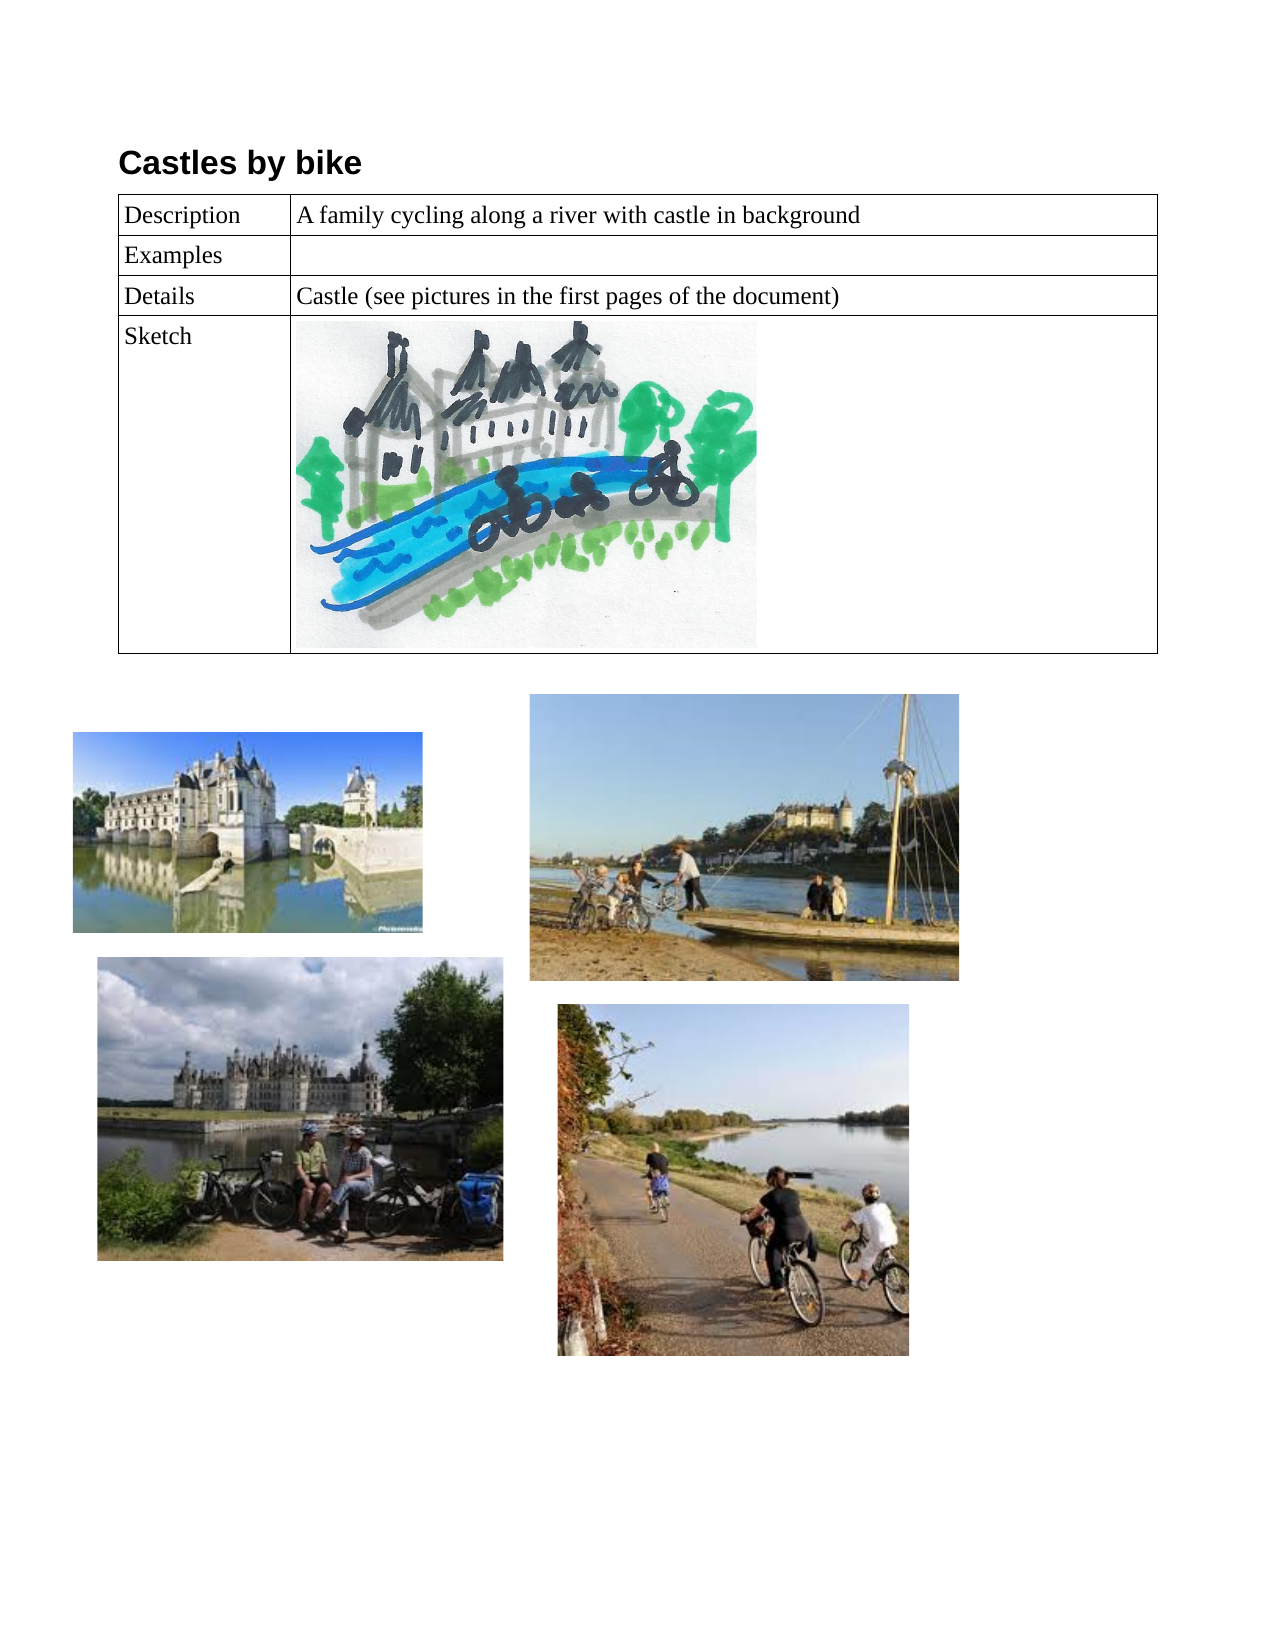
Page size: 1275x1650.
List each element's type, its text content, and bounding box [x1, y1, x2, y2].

subtitle Castles by bike [118, 143, 1157, 182]
picture [529, 694, 960, 981]
table_header A family cycling along a river with castle in background [291, 195, 1157, 234]
picture [557, 1004, 910, 1356]
table_cell [291, 316, 1157, 653]
picture [97, 957, 504, 1261]
picture [296, 321, 757, 648]
table_cell Examples [119, 236, 290, 275]
table_cell Sketch [119, 316, 290, 653]
table_cell Castle (see pictures in the first pages of the document) [291, 276, 1157, 315]
picture [72, 732, 423, 933]
table_cell [291, 236, 1157, 275]
table_header Description [119, 195, 290, 234]
table_cell Details [119, 276, 290, 315]
